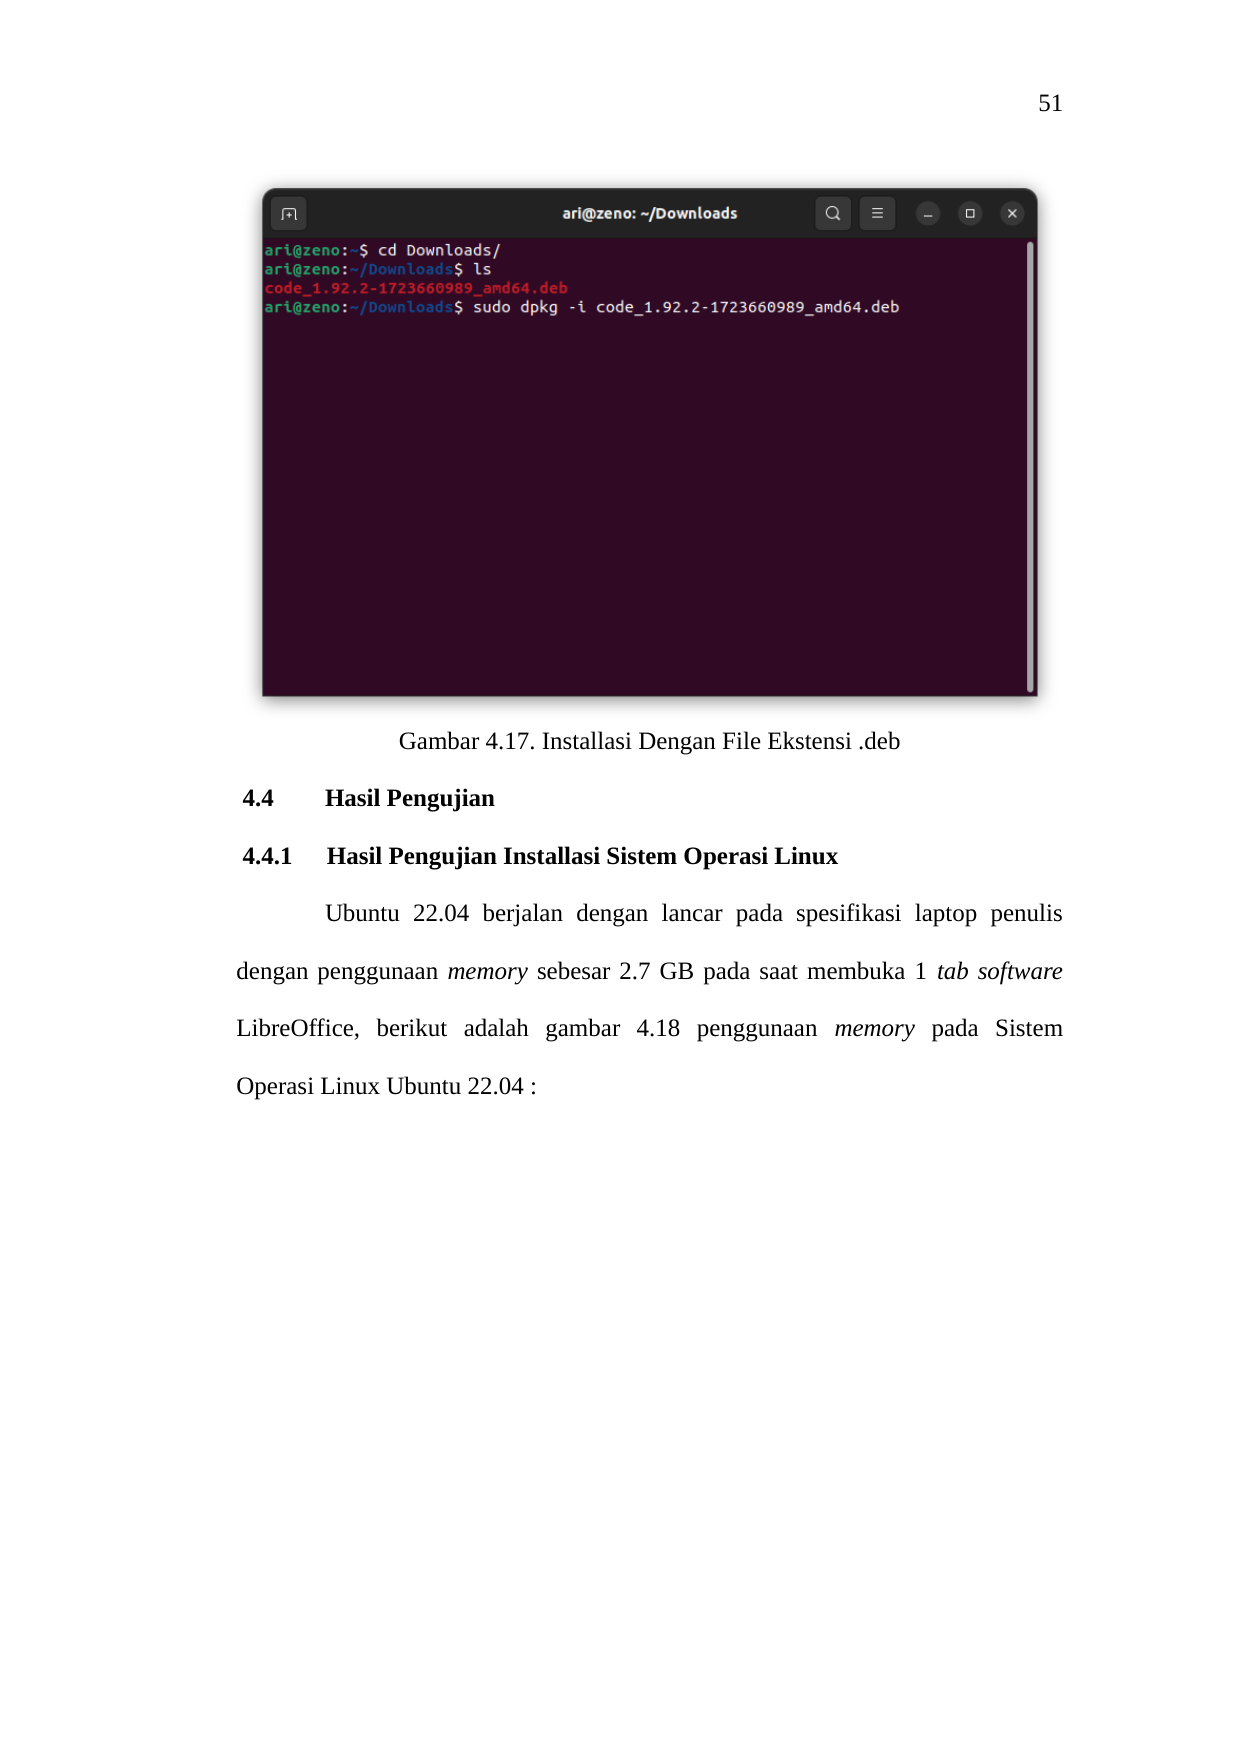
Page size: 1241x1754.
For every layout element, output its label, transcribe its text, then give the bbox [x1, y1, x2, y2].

subtitle Hasil Pengujian Installasi Sistem Operasi Linux [236, 841, 1063, 870]
text Gambar 4.17. Installasi dengan file Ekstensi .deb [236, 726, 1063, 755]
picture [236, 165, 1063, 726]
subtitle Hasil Pengujian [236, 755, 1063, 812]
text Ubuntu 22.04 berjalan dengan lancar pada spesifikasi laptop penulis dengan penggunaan memory sebesar 2.7 GB pada saat membuka 1 tab software LibreOffice, berikut adalah gambar 4.18 penggunaan memory pada Sistem Operasi Linux Ubuntu 22.04 : [236, 898, 1063, 1100]
